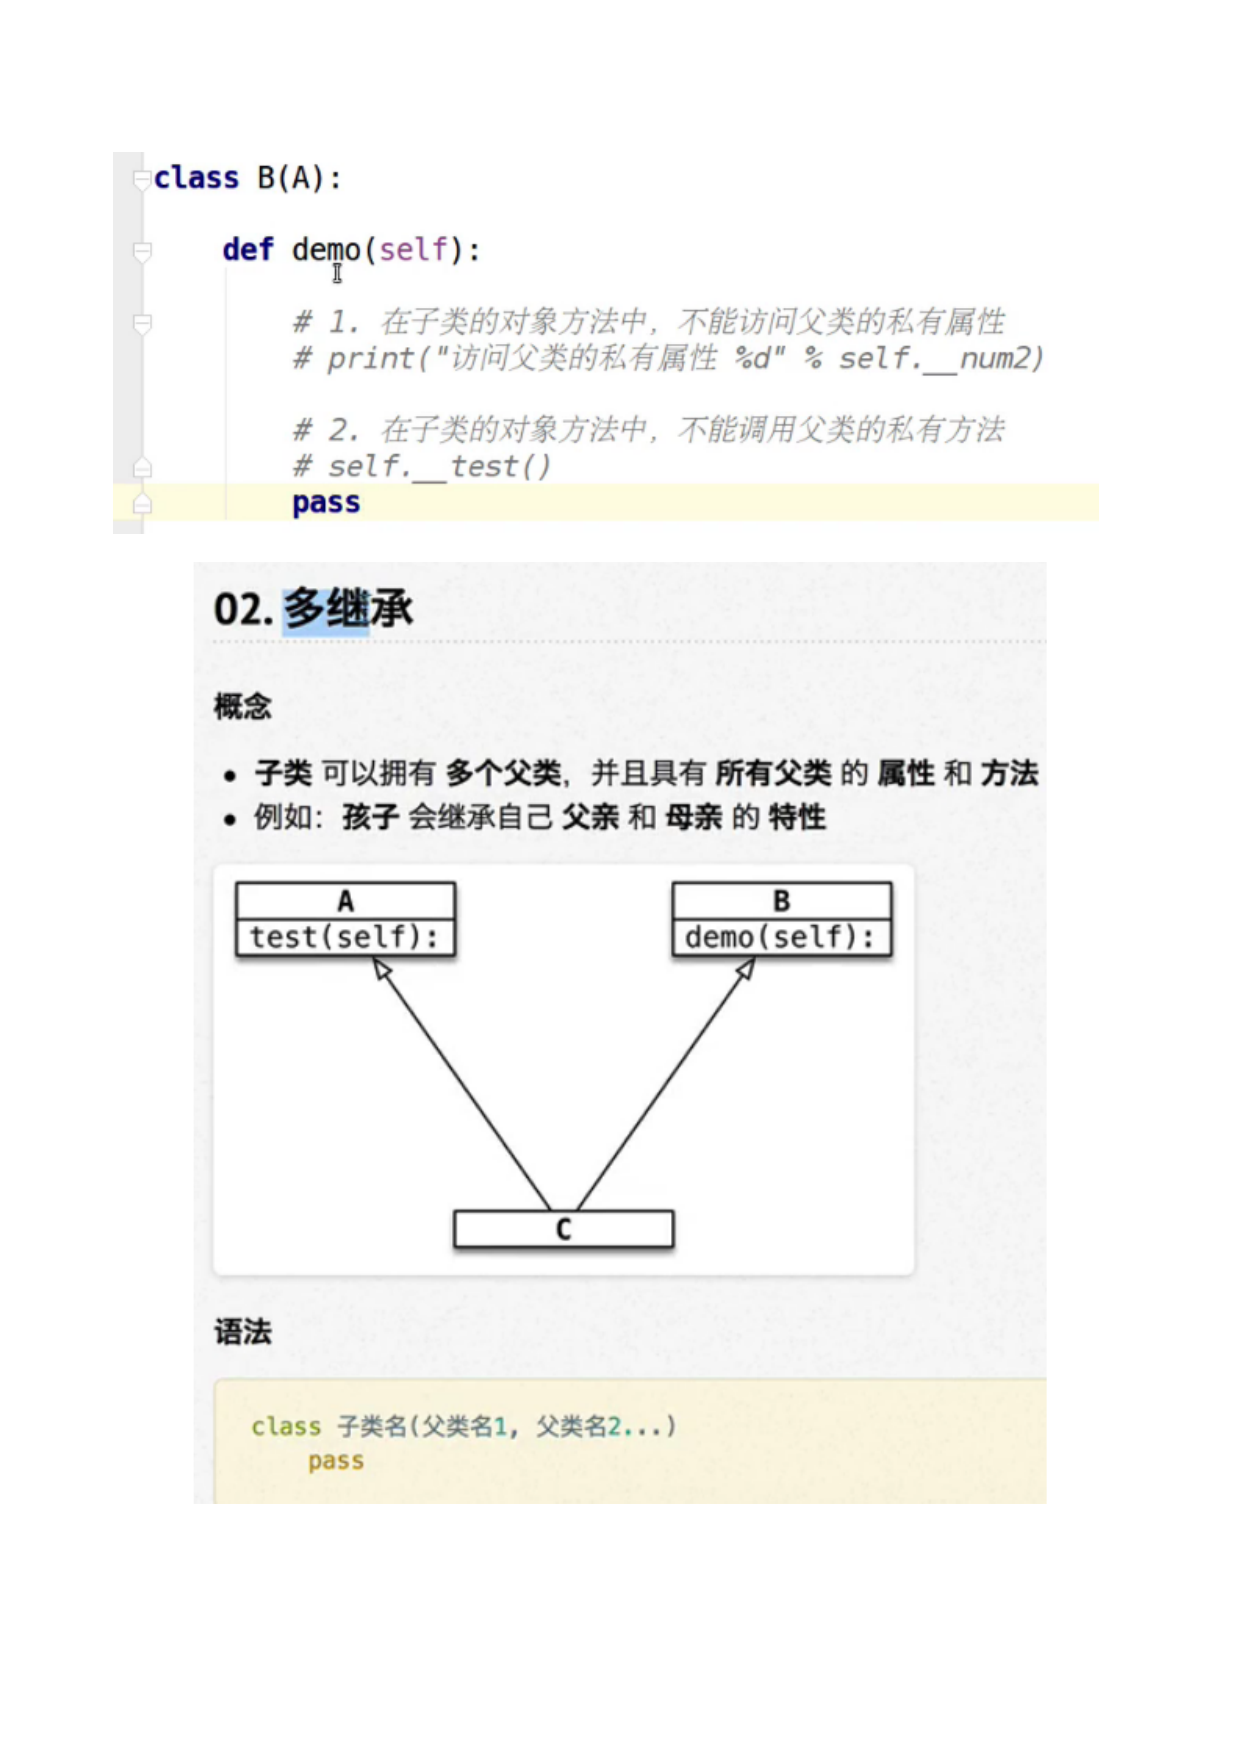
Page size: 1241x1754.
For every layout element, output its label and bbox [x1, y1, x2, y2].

picture [113, 152, 1099, 534]
picture [193, 562, 1047, 1504]
